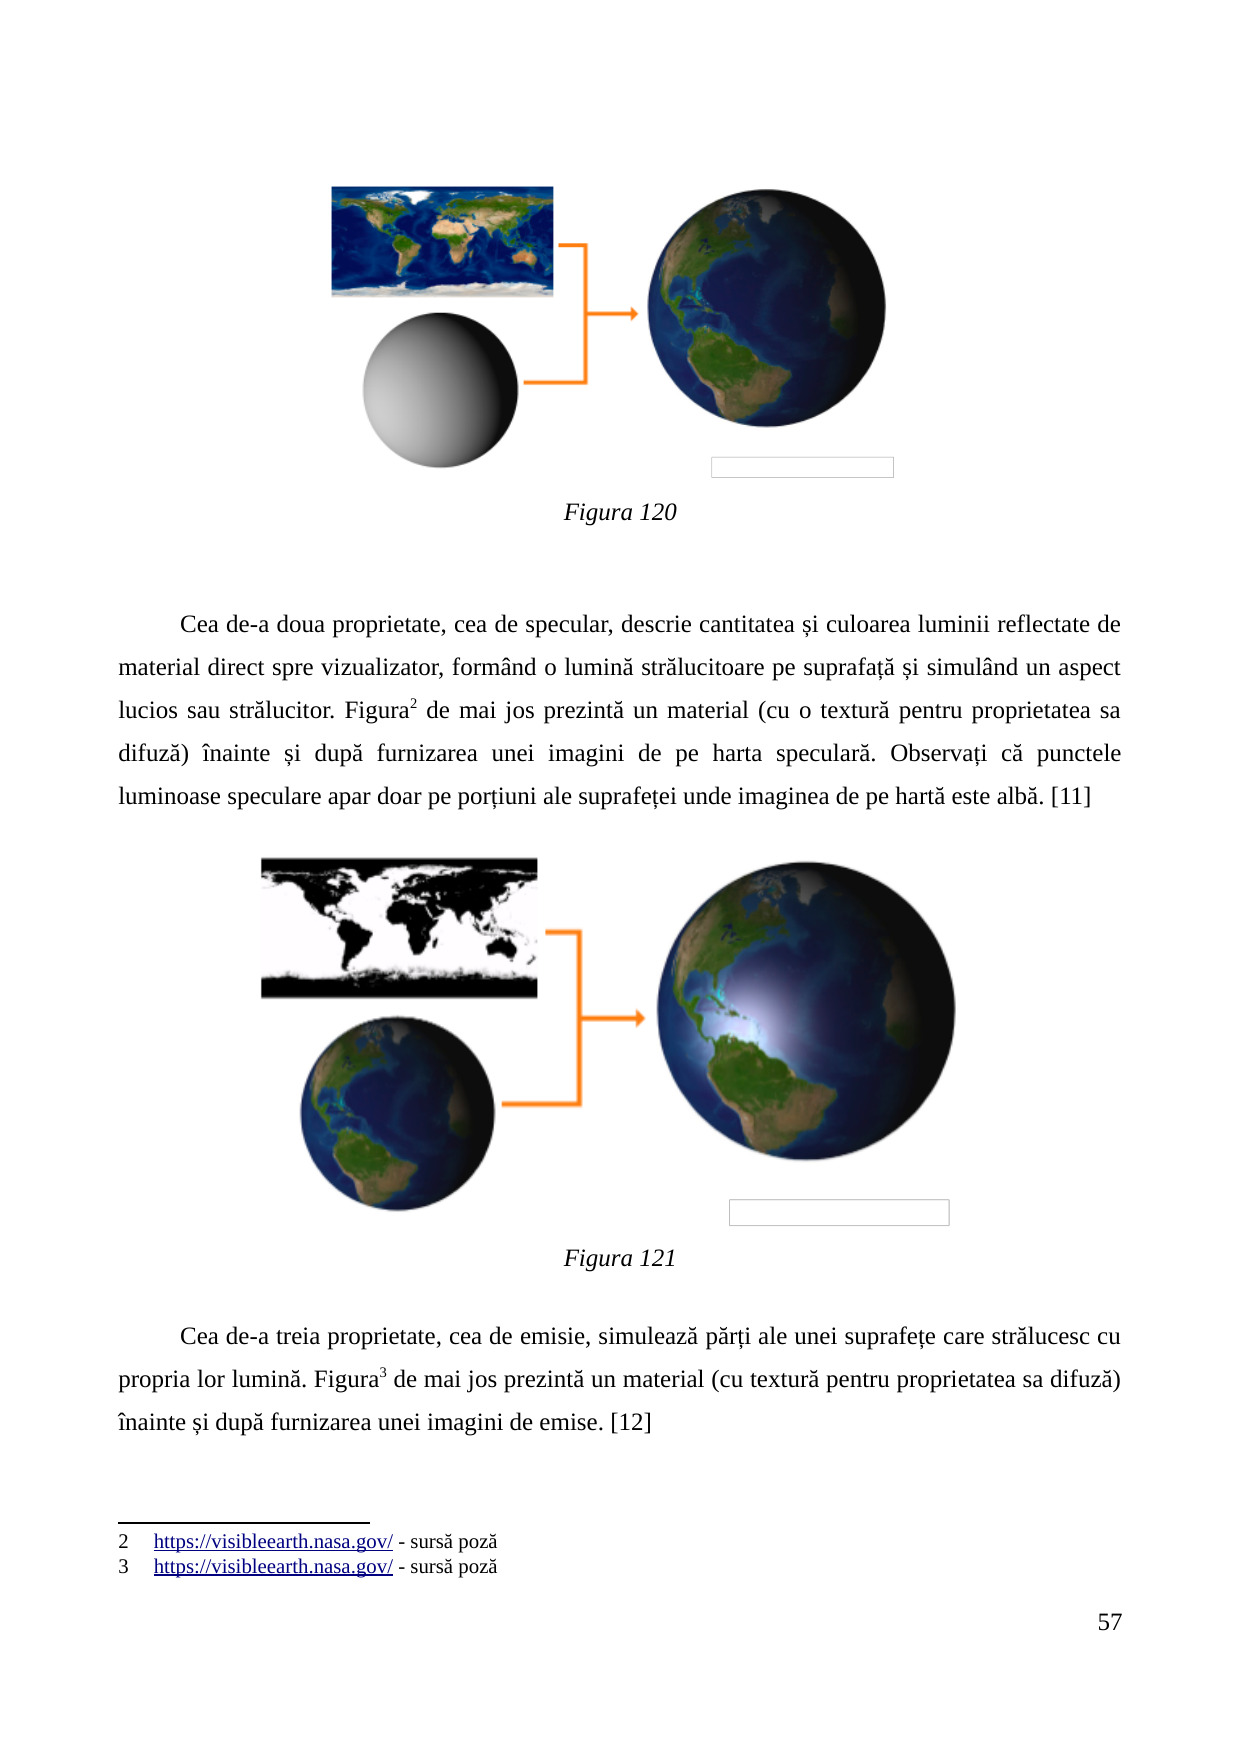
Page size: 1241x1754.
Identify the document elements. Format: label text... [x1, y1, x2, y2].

text https://visibleearth.nasa.gov/ - sursă poză [118, 1529, 1122, 1553]
text Figura 121 [247, 1239, 993, 1272]
text Cea de-a treia proprietate, cea de emisie, simulează părți ale unei suprafețe care strălucesc cu propria lor lumină. Figura de mai jos prezintă un material (cu textură pentru proprietatea sa difuză) înainte și după furnizarea unei imagini de emise. [12] [118, 1321, 1122, 1436]
text https://visibleearth.nasa.gov/ - sursă poză [118, 1553, 1122, 1578]
picture [324, 179, 917, 492]
text Cea de-a doua proprietate, cea de specular, descrie cantitatea și culoarea luminii reflectate de material direct spre vizualizator, formând o lumină strălucitoare pe suprafață și simulând un aspect lucios sau strălucitor. Figura de mai jos prezintă un material (cu o textură pentru proprietatea sa difuză) înainte și după furnizarea unei imagini de pe harta speculară. Observați că punctele luminoase speculare apar doar pe porțiuni ale suprafeței unde imaginea de pe hartă este albă. [11] [118, 609, 1122, 810]
text Figura 120 [324, 492, 916, 526]
picture [247, 842, 993, 1239]
